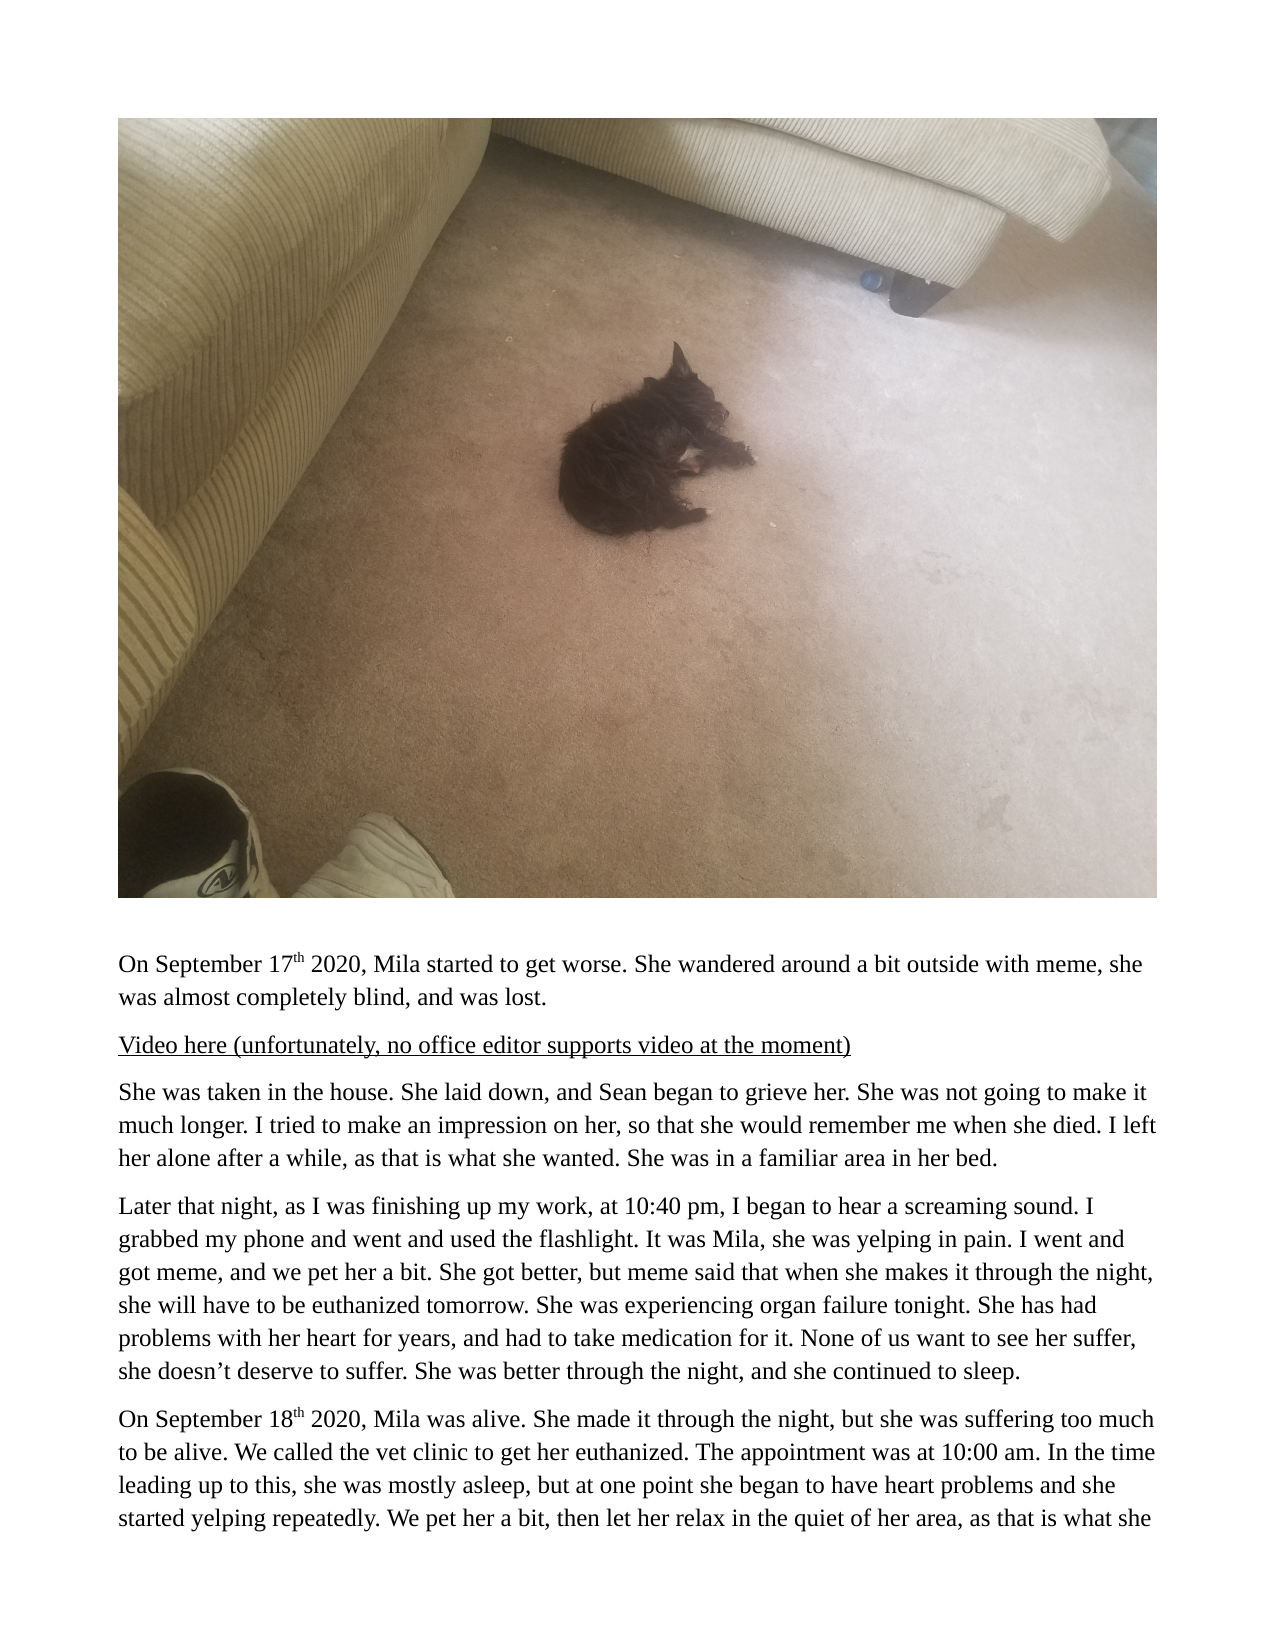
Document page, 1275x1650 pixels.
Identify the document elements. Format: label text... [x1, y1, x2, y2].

text She was taken in the house. She laid down, and Sean began to grieve her. She was not going to make it much longer. I tried to make an impression on her, so that she would remember me when she died. I left her alone after a while, as that is what she wanted. She was in a familiar area in her bed. [118, 1077, 1157, 1172]
text On September 17th 2020, Mila started to get worse. She wandered around a bit outside with meme, she was almost completely blind, and was lost. [118, 949, 1157, 1011]
text Video here (unfortunately, no office editor supports video at the moment) [118, 1030, 1157, 1058]
text On September 18th 2020, Mila was alive. She made it through the night, but she was suffering too much to be alive. We called the vet clinic to get her euthanized. The appointment was at 10:00 am. In the time leading up to this, she was mostly asleep, but at one point she began to have heart problems and she started yelping repeatedly. We pet her a bit, then let her relax in the quiet of her area, as that is what she [118, 1404, 1157, 1531]
picture [118, 118, 1157, 898]
text Later that night, as I was finishing up my work, at 10:40 pm, I began to hear a screaming sound. I grabbed my phone and went and used the flashlight. It was Mila, she was yelping in pain. I went and got meme, and we pet her a bit. She got better, but meme said that when she makes it through the night, she will have to be euthanized tomorrow. She was experiencing organ failure tonight. She has had problems with her heart for years, and had to take medication for it. None of us want to see her suffer, she doesn’t deserve to suffer. She was better through the night, and she continued to sleep. [118, 1191, 1157, 1385]
